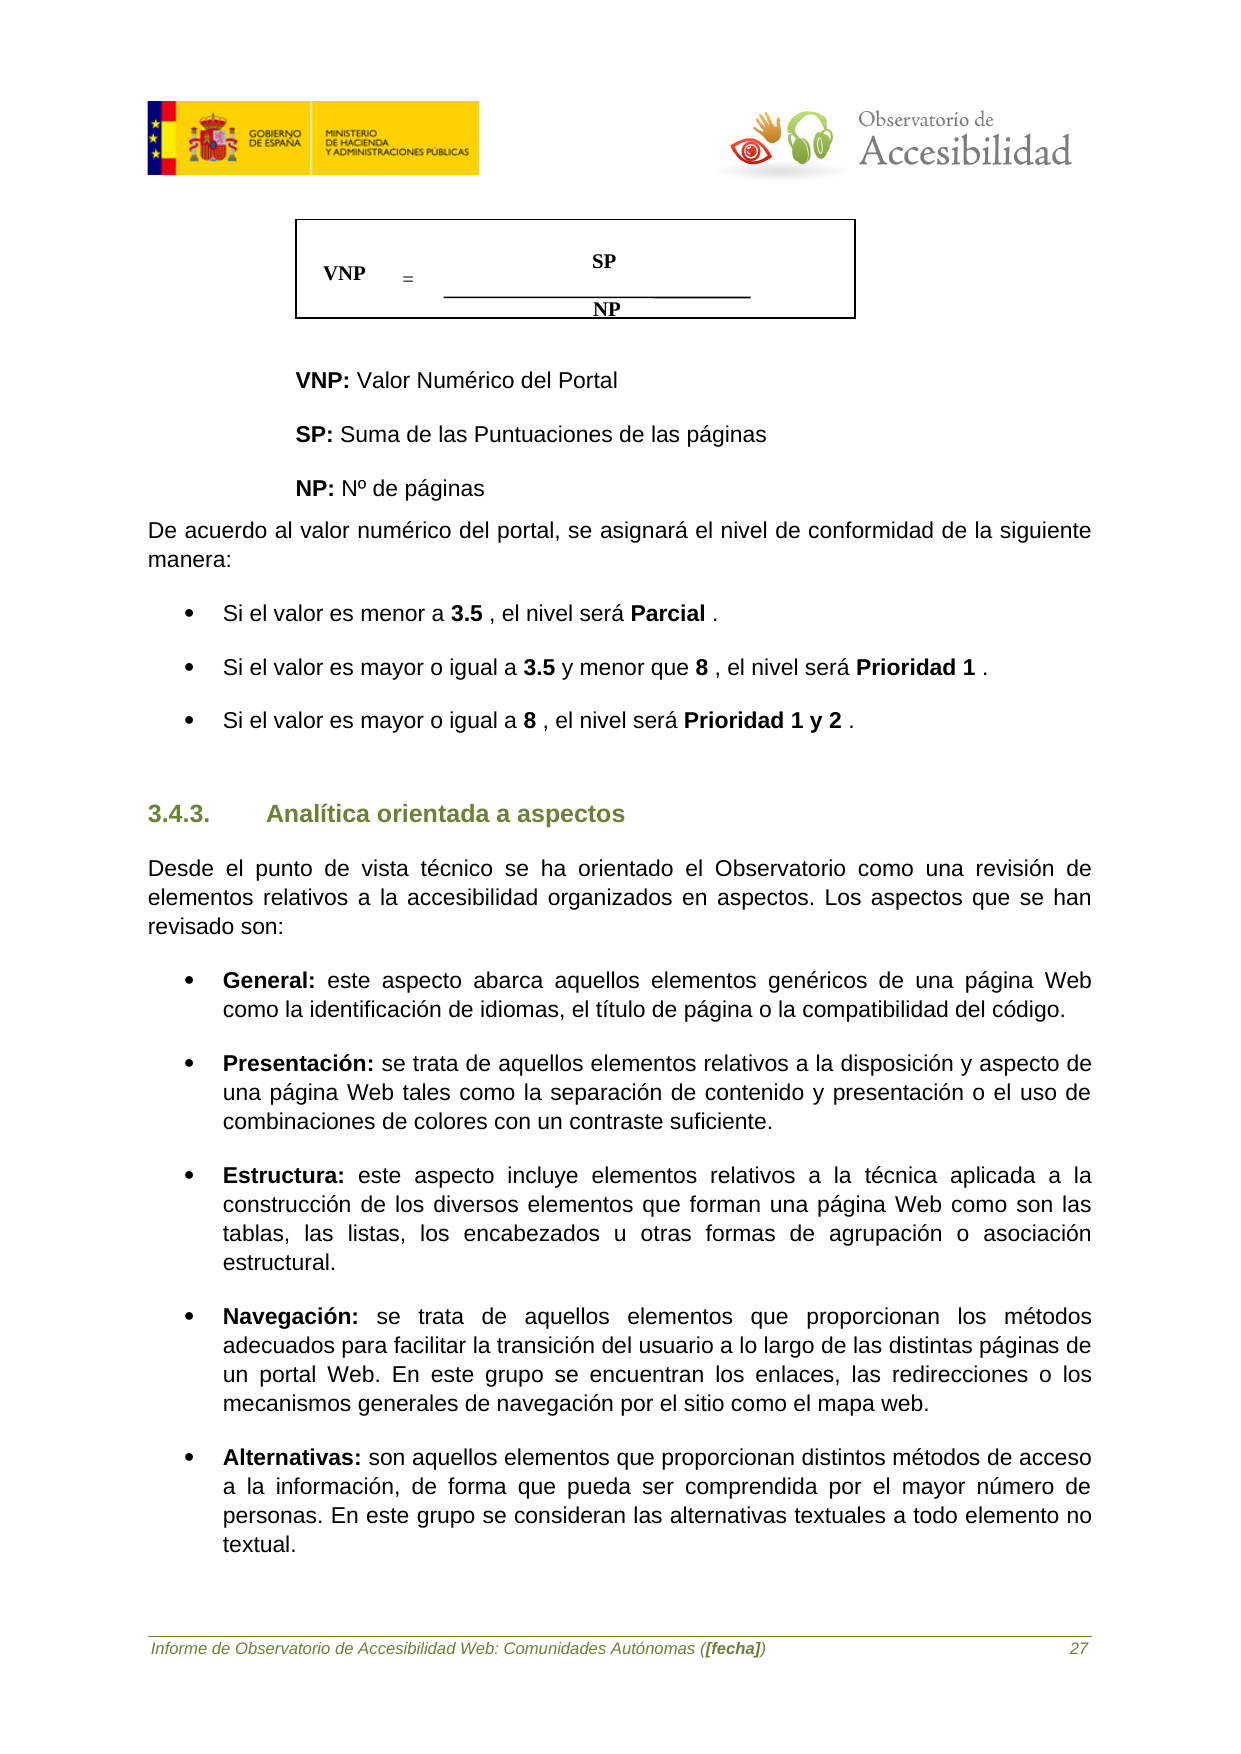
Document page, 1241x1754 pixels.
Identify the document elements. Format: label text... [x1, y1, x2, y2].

text NP: Nº de páginas [295, 475, 1092, 501]
list Si el valor es mayor o igual a 3.5 y menor que 8 , el nivel será Prioridad 1 . [185, 653, 1092, 680]
text VNP: Valor Numérico del Portal [295, 367, 1092, 393]
picture [147, 101, 479, 175]
text Desde el punto de vista técnico se ha orientado el Observatorio como una revisión de elementos relativos a la accesibilidad organizados en aspectos. Los aspectos que se han revisado son: [148, 855, 1092, 940]
text SP: Suma de las Puntuaciones de las páginas [295, 421, 1092, 447]
picture [710, 102, 1086, 185]
list Estructura: este aspecto incluye elementos relativos a la técnica aplicada a la construcción de los diversos elementos que forman una página Web como son las tablas, las listas, los encabezados u otras formas de agrupación o asociación estructural. [185, 1162, 1092, 1275]
list Presentación: se trata de aquellos elementos relativos a la disposición y aspecto de una página Web tales como la separación de contenido y presentación o el uso de combinaciones de colores con un contraste suficiente. [185, 1050, 1092, 1134]
list General: este aspecto abarca aquellos elementos genéricos de una página Web como la identificación de idiomas, el título de página o la compatibilidad del código. [185, 967, 1092, 1023]
subtitle Analítica orientada a aspectos [148, 799, 1092, 828]
list Si el valor es menor a 3.5 , el nivel será Parcial . [185, 599, 1092, 626]
list Si el valor es mayor o igual a 8 , el nivel será Prioridad 1 y 2 . [185, 707, 1092, 734]
text De acuerdo al valor numérico del portal, se asignará el nivel de conformidad de la siguiente manera: [148, 517, 1092, 572]
list Alternativas: son aquellos elementos que proporcionan distintos métodos de acceso a la información, de forma que pueda ser comprendida por el mayor número de personas. En este grupo se consideran las alternativas textuales a todo elemento no textual. [185, 1444, 1092, 1557]
list Navegación: se trata de aquellos elementos que proporcionan los métodos adecuados para facilitar la transición del usuario a lo largo de las distintas páginas de un portal Web. En este grupo se encuentran los enlaces, las redirecciones o los mecanismos generales de navegación por el sitio como el mapa web. [185, 1303, 1092, 1416]
